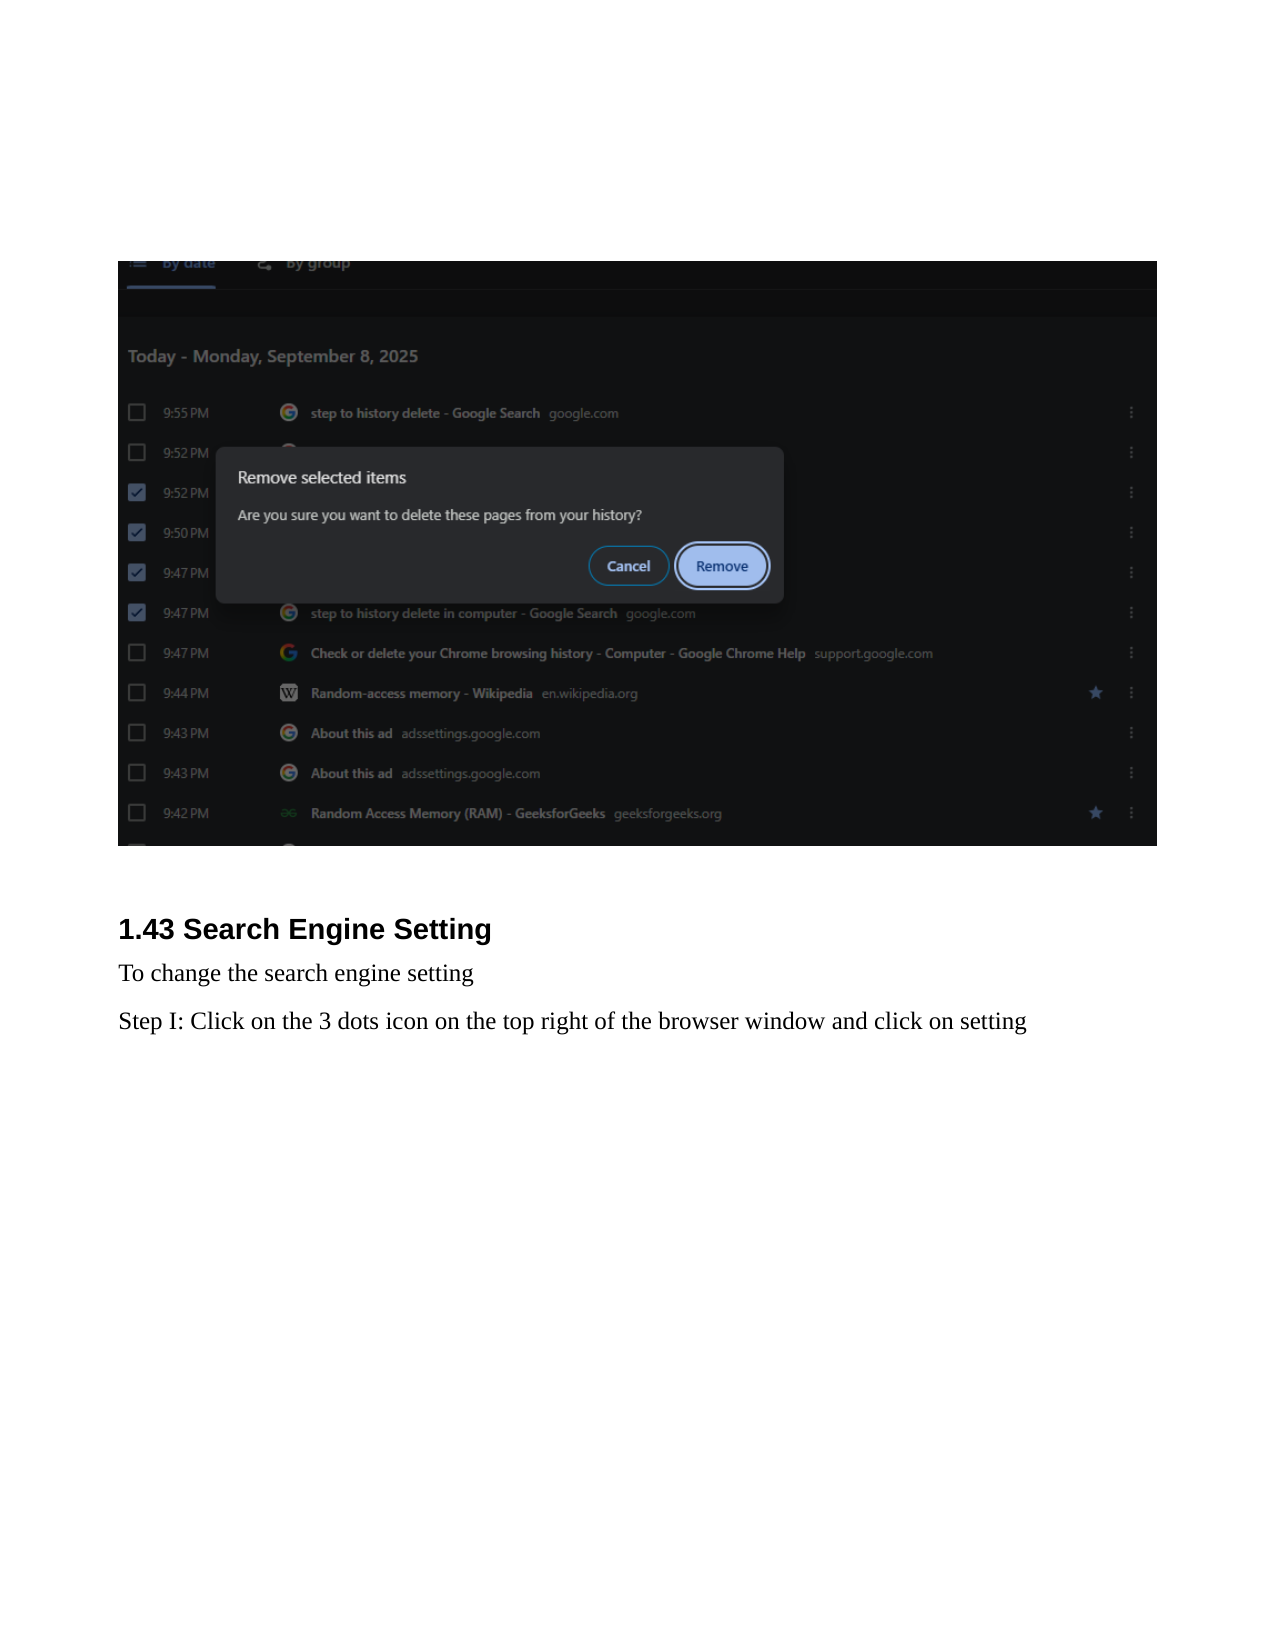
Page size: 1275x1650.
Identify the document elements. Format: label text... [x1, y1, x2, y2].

subtitle 1.43 Search Engine Setting [118, 912, 1157, 946]
text To change the search engine setting [118, 958, 1157, 987]
picture [118, 261, 1157, 846]
text Step I: Click on the 3 dots icon on the top right of the browser window and click on setting [118, 1006, 1157, 1034]
